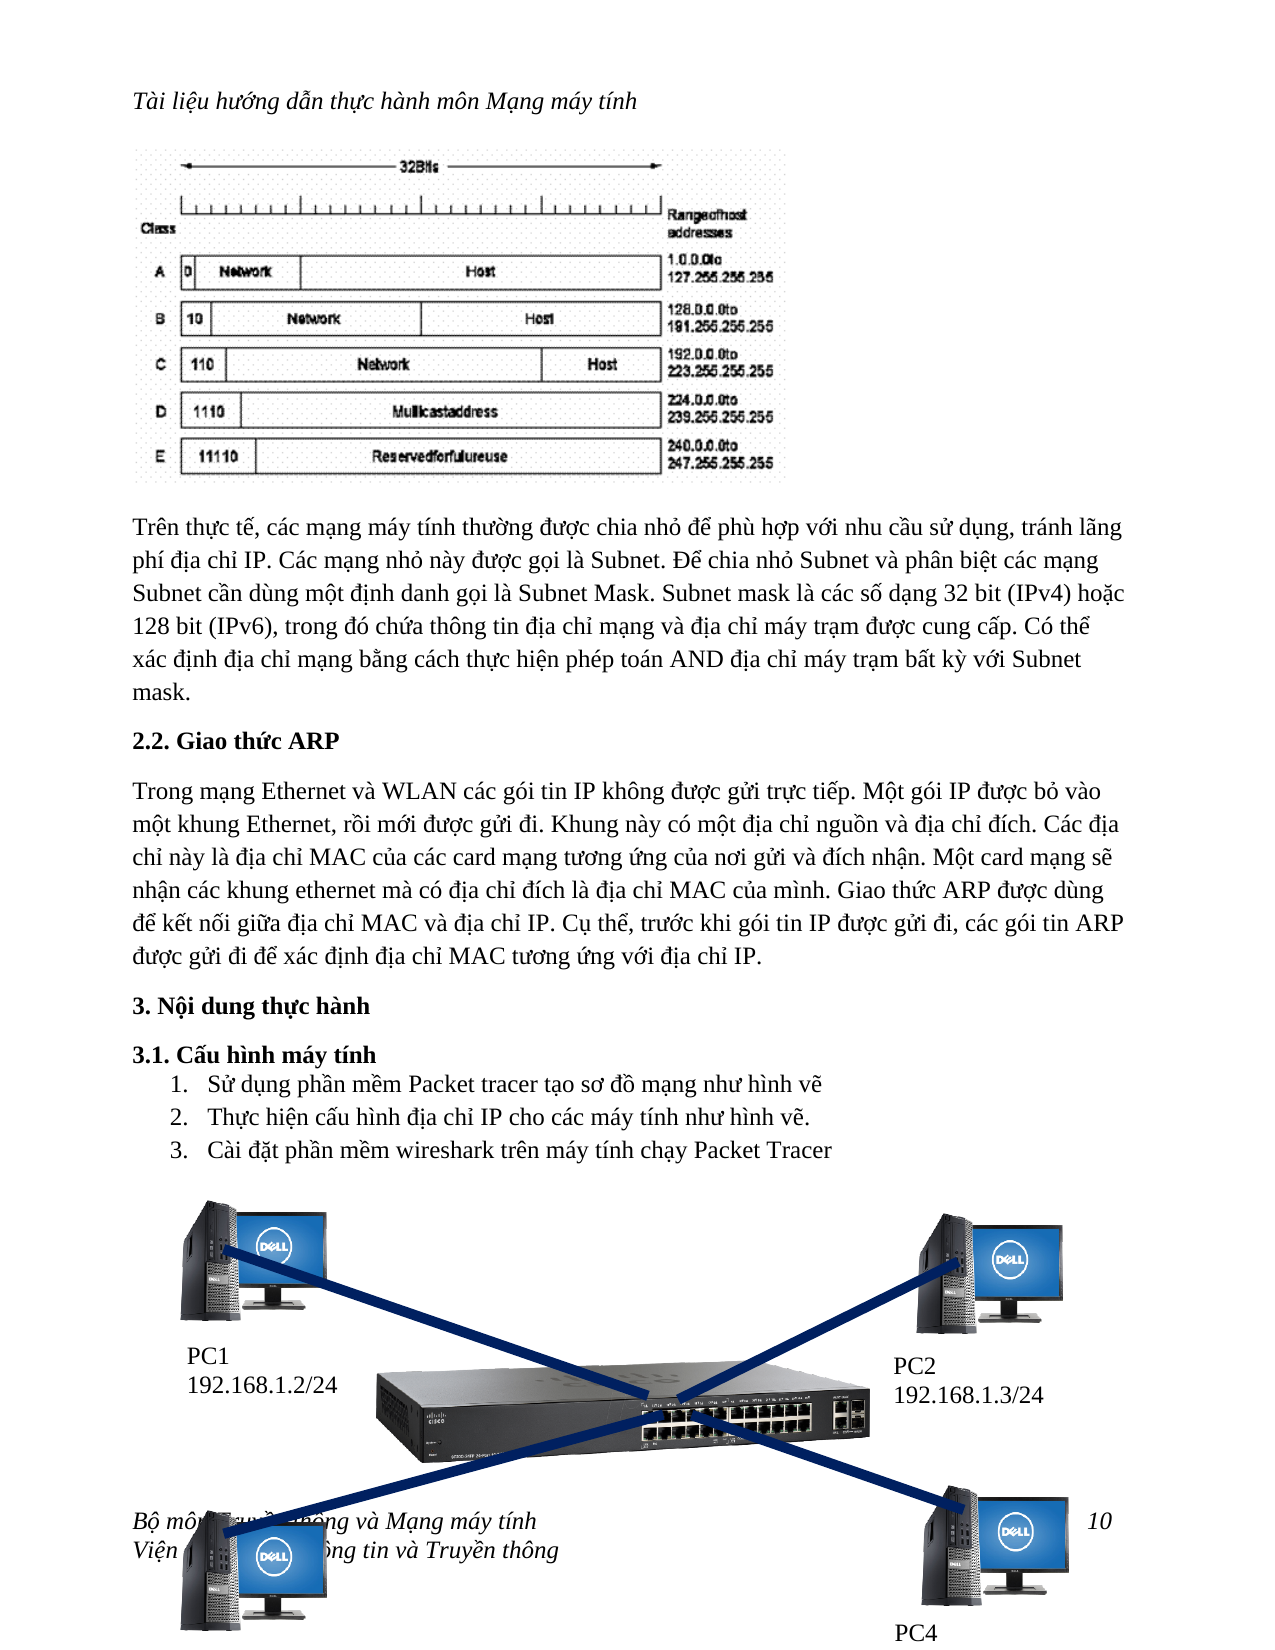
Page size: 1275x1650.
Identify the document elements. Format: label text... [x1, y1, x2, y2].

text 3. Nội dung thực hành [132, 991, 1125, 1020]
list Sử dụng phần mềm Packet tracer tạo sơ đồ mạng như hình vẽ [169, 1069, 1125, 1098]
picture [132, 147, 788, 490]
picture [921, 1466, 1069, 1625]
text 3.1. Cấu hình máy tính [132, 1041, 1125, 1069]
picture [916, 1194, 1063, 1353]
picture [180, 1181, 327, 1340]
picture [180, 1491, 327, 1650]
text Trên thực tế, các mạng máy tính thường được chia nhỏ để phù hợp với nhu cầu sử dụng, tránh lãng phí địa chỉ IP. Các mạng nhỏ này được gọi là Subnet. Để chia nhỏ Subnet và phân biệt các mạng Subnet cần dùng một định danh gọi là Subnet Mask. Subnet mask là các số dạng 32 bit (IPv4) hoặc 128 bit (IPv6), trong đó chứa thông tin địa chỉ mạng và địa chỉ máy trạm được cung cấp. Có thể xác định địa chỉ mạng bằng cách thực hiện phép toán AND địa chỉ máy trạm bất kỳ với Subnet mask. [132, 512, 1125, 706]
picture [376, 1360, 870, 1463]
text 2.2. Giao thức ARP [132, 726, 1125, 755]
text Trong mạng Ethernet và WLAN các gói tin IP không được gửi trực tiếp. Một gói IP được bỏ vào một khung Ethernet, rồi mới được gửi đi. Khung này có một địa chỉ nguồn và địa chỉ đích. Các địa chỉ này là địa chỉ MAC của các card mạng tương ứng của nơi gửi và đích nhận. Một card mạng sẽ nhận các khung ethernet mà có địa chỉ đích là địa chỉ MAC của mình. Giao thức ARP được dùng để kết nối giữa địa chỉ MAC và địa chỉ IP. Cụ thể, trước khi gói tin IP được gửi đi, các gói tin ARP được gửi đi để xác định địa chỉ MAC tương ứng với địa chỉ IP. [132, 776, 1125, 970]
list Cài đặt phần mềm wireshark trên máy tính chạy Packet Tracer [169, 1135, 1125, 1164]
list Thực hiện cấu hình địa chỉ IP cho các máy tính như hình vẽ. [169, 1102, 1125, 1131]
